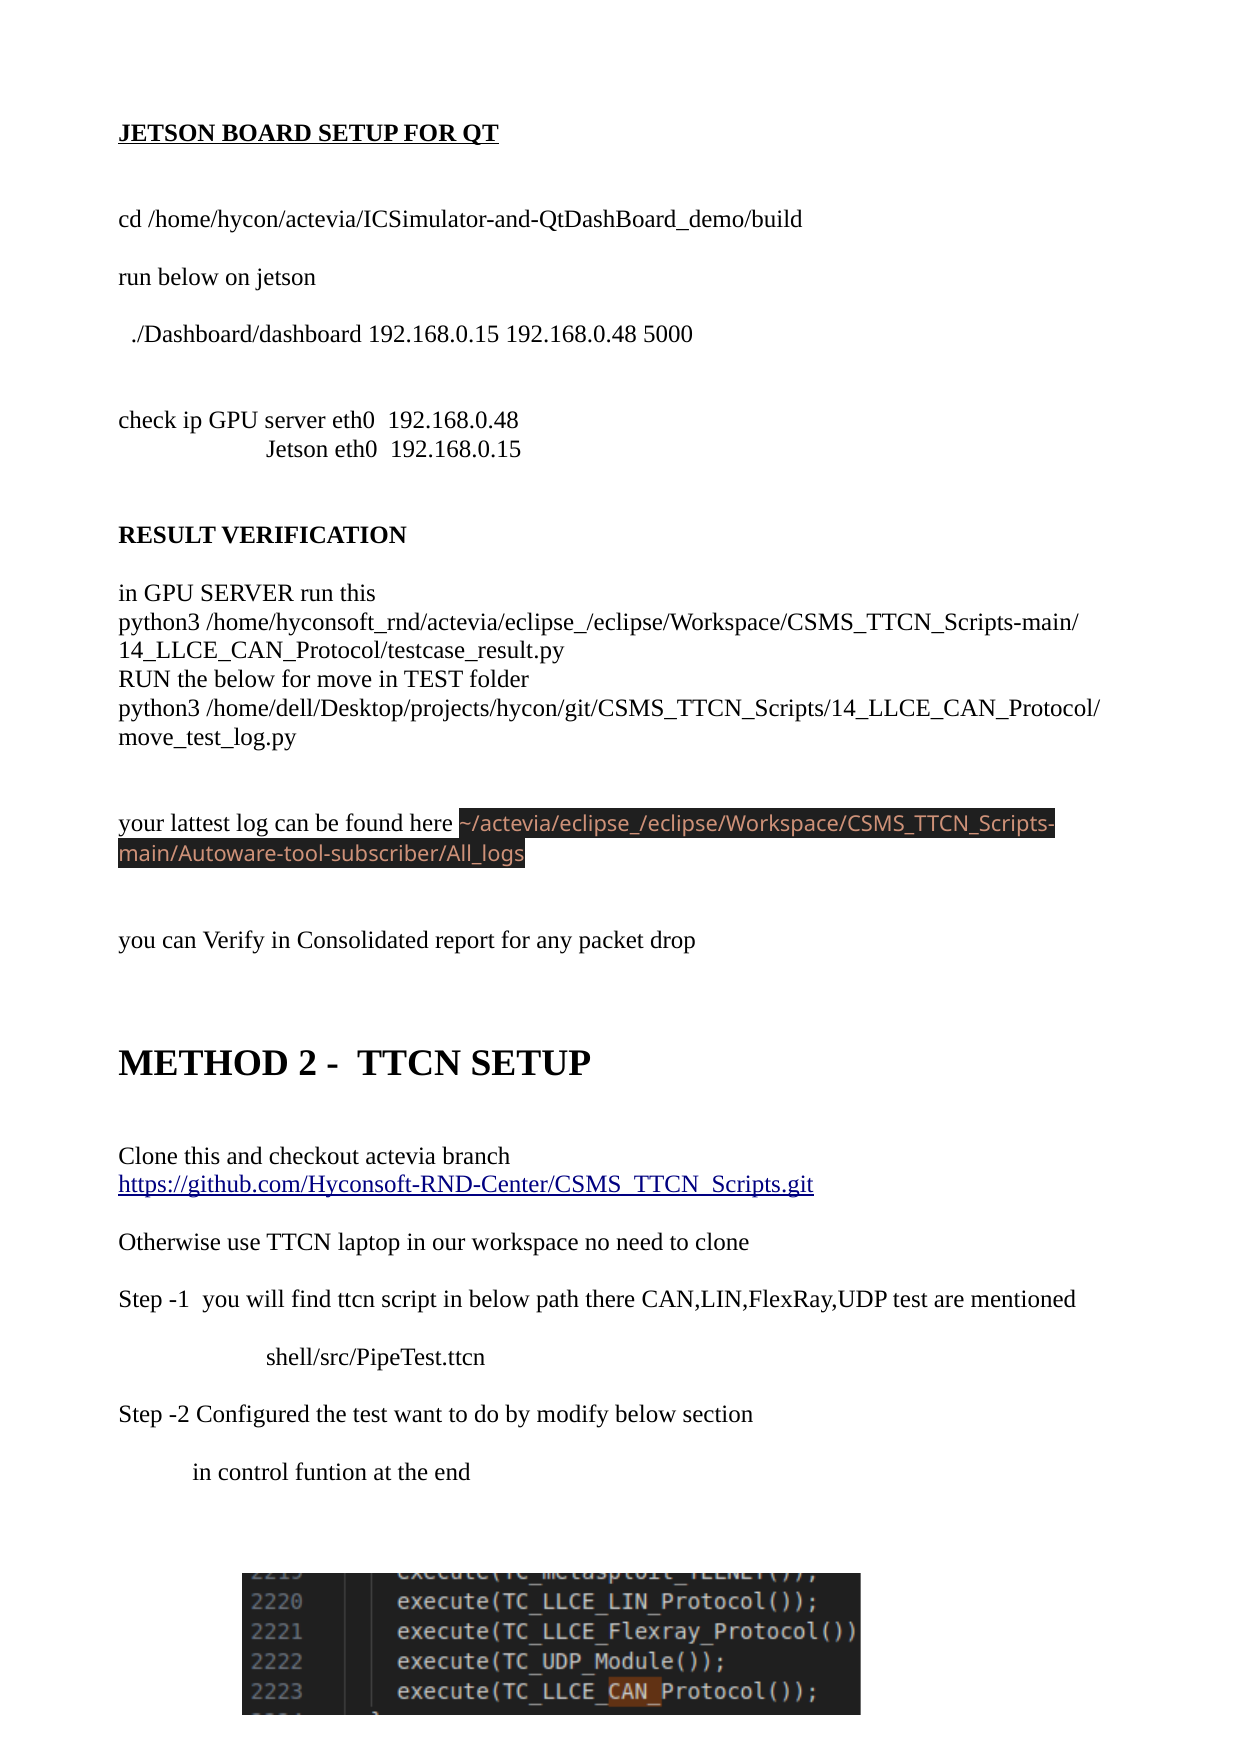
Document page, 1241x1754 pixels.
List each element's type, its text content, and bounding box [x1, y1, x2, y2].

picture [242, 1573, 861, 1715]
text RESULT VERIFICATION in GPU SERVER run this python3 /home/hyconsoft_rnd/actevia/eclipse_/eclipse/Workspace/CSMS_TTCN_Scripts-main/14_LLCE_CAN_Protocol/testcase_result.py RUN the below for move in TEST folder python3 /home/dell/Desktop/projects/hycon/git/CSMS_TTCN_Scripts/14_LLCE_CAN_Protocol/move_test_log.py your lattest log can be found here ~/actevia/eclipse_/eclipse/Workspace/CSMS_TTCN_Scripts-main/Autoware-tool-subscriber/All_logs [118, 492, 1122, 868]
text you can Verify in Consolidated report for any packet drop METHOD 2 - TTCN SETUP Clone this and checkout actevia branch https://github.com/Hyconsoft-RND-Center/CSMS_TTCN_Scripts.git Otherwise use TTCN laptop in our workspace no need to clone Step -1 you will find ttcn script in below path there CAN,LIN,FlexRay,UDP test are mentioned shell/src/PipeTest.ttcn Step -2 Configured the test want to do by modify below section in control funtion at the end [118, 868, 1122, 1629]
text JETSON BOARD SETUP FOR QT cd /home/hycon/actevia/ICSimulator-and-QtDashBoard_demo/build run below on jetson ./Dashboard/dashboard 192.168.0.15 192.168.0.48 5000 check ip GPU server eth0 192.168.0.48 Jetson eth0 192.168.0.15 [118, 118, 1122, 463]
